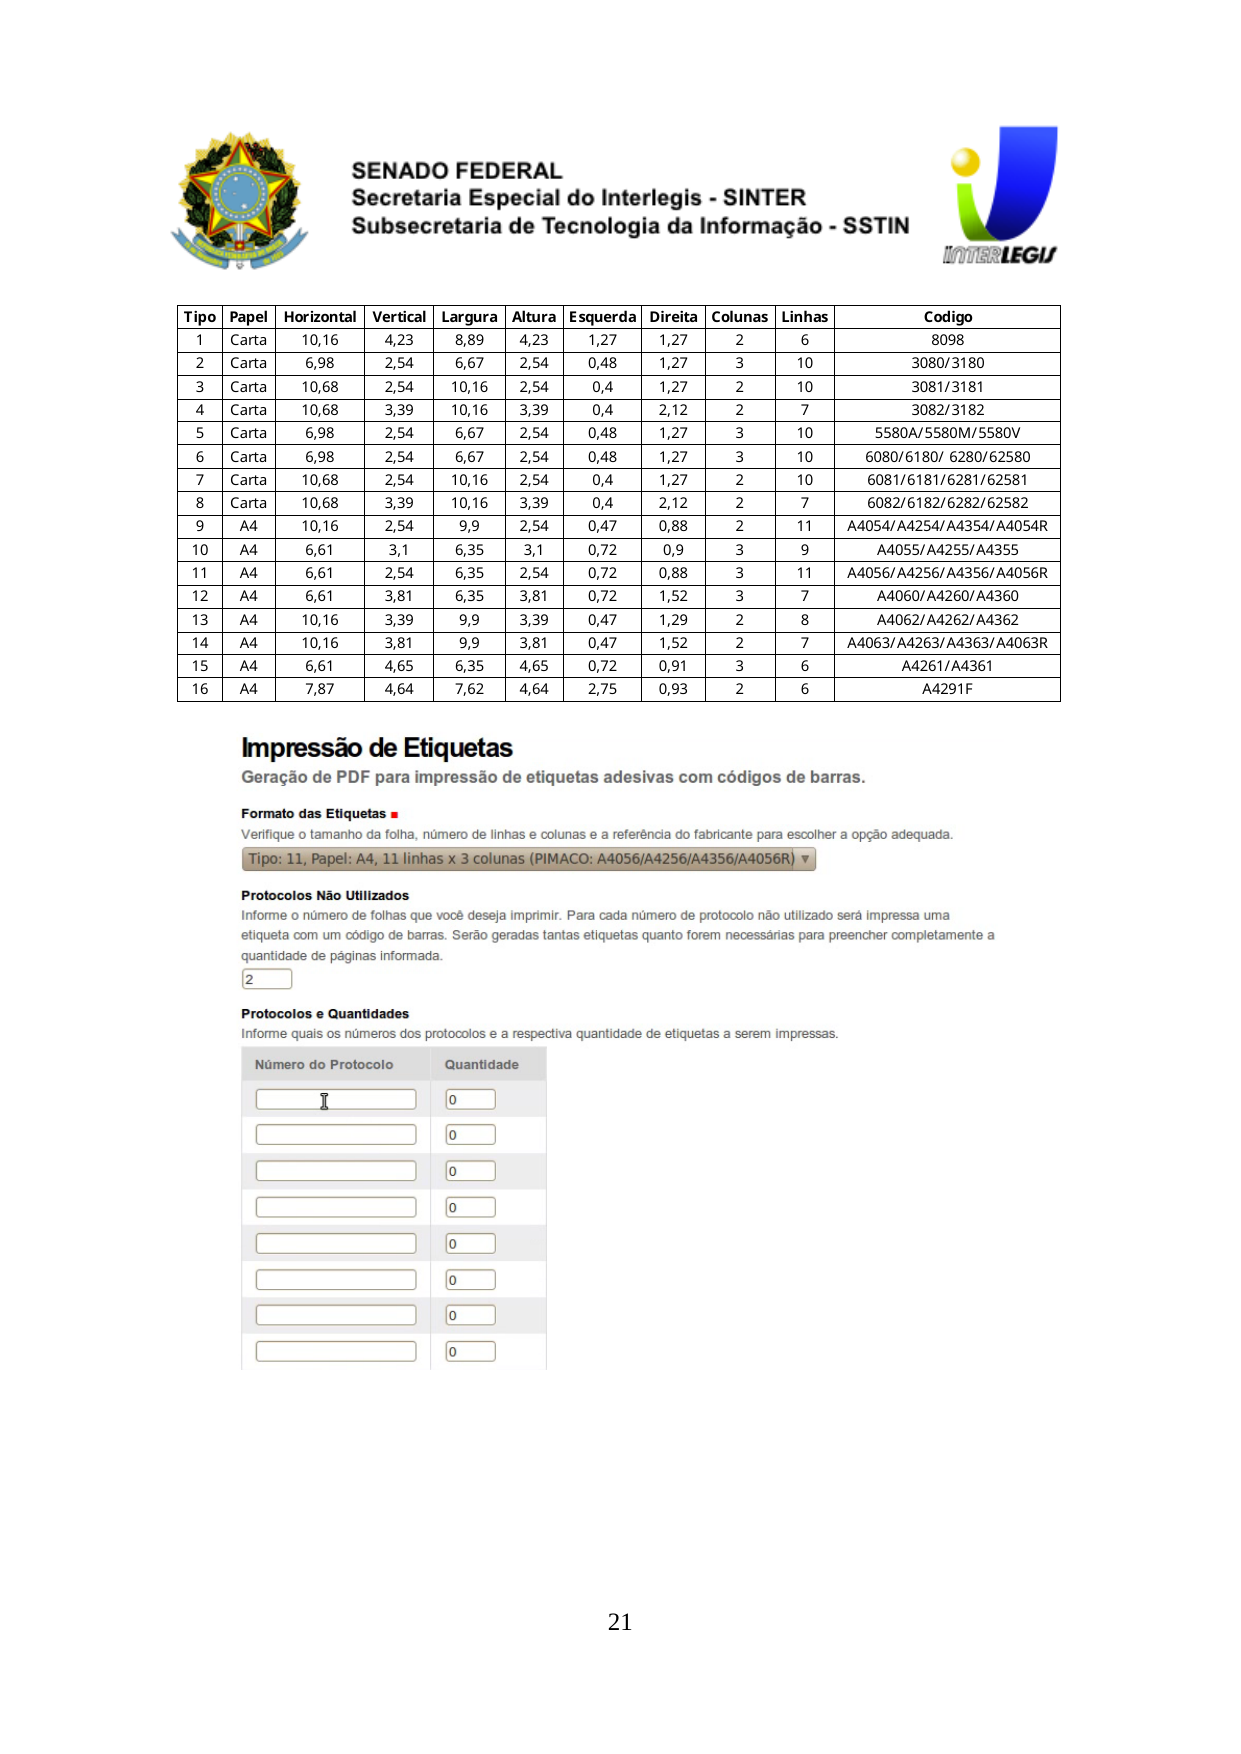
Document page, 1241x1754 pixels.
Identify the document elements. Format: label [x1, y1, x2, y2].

picture [236, 731, 1004, 1370]
picture [163, 118, 1078, 276]
